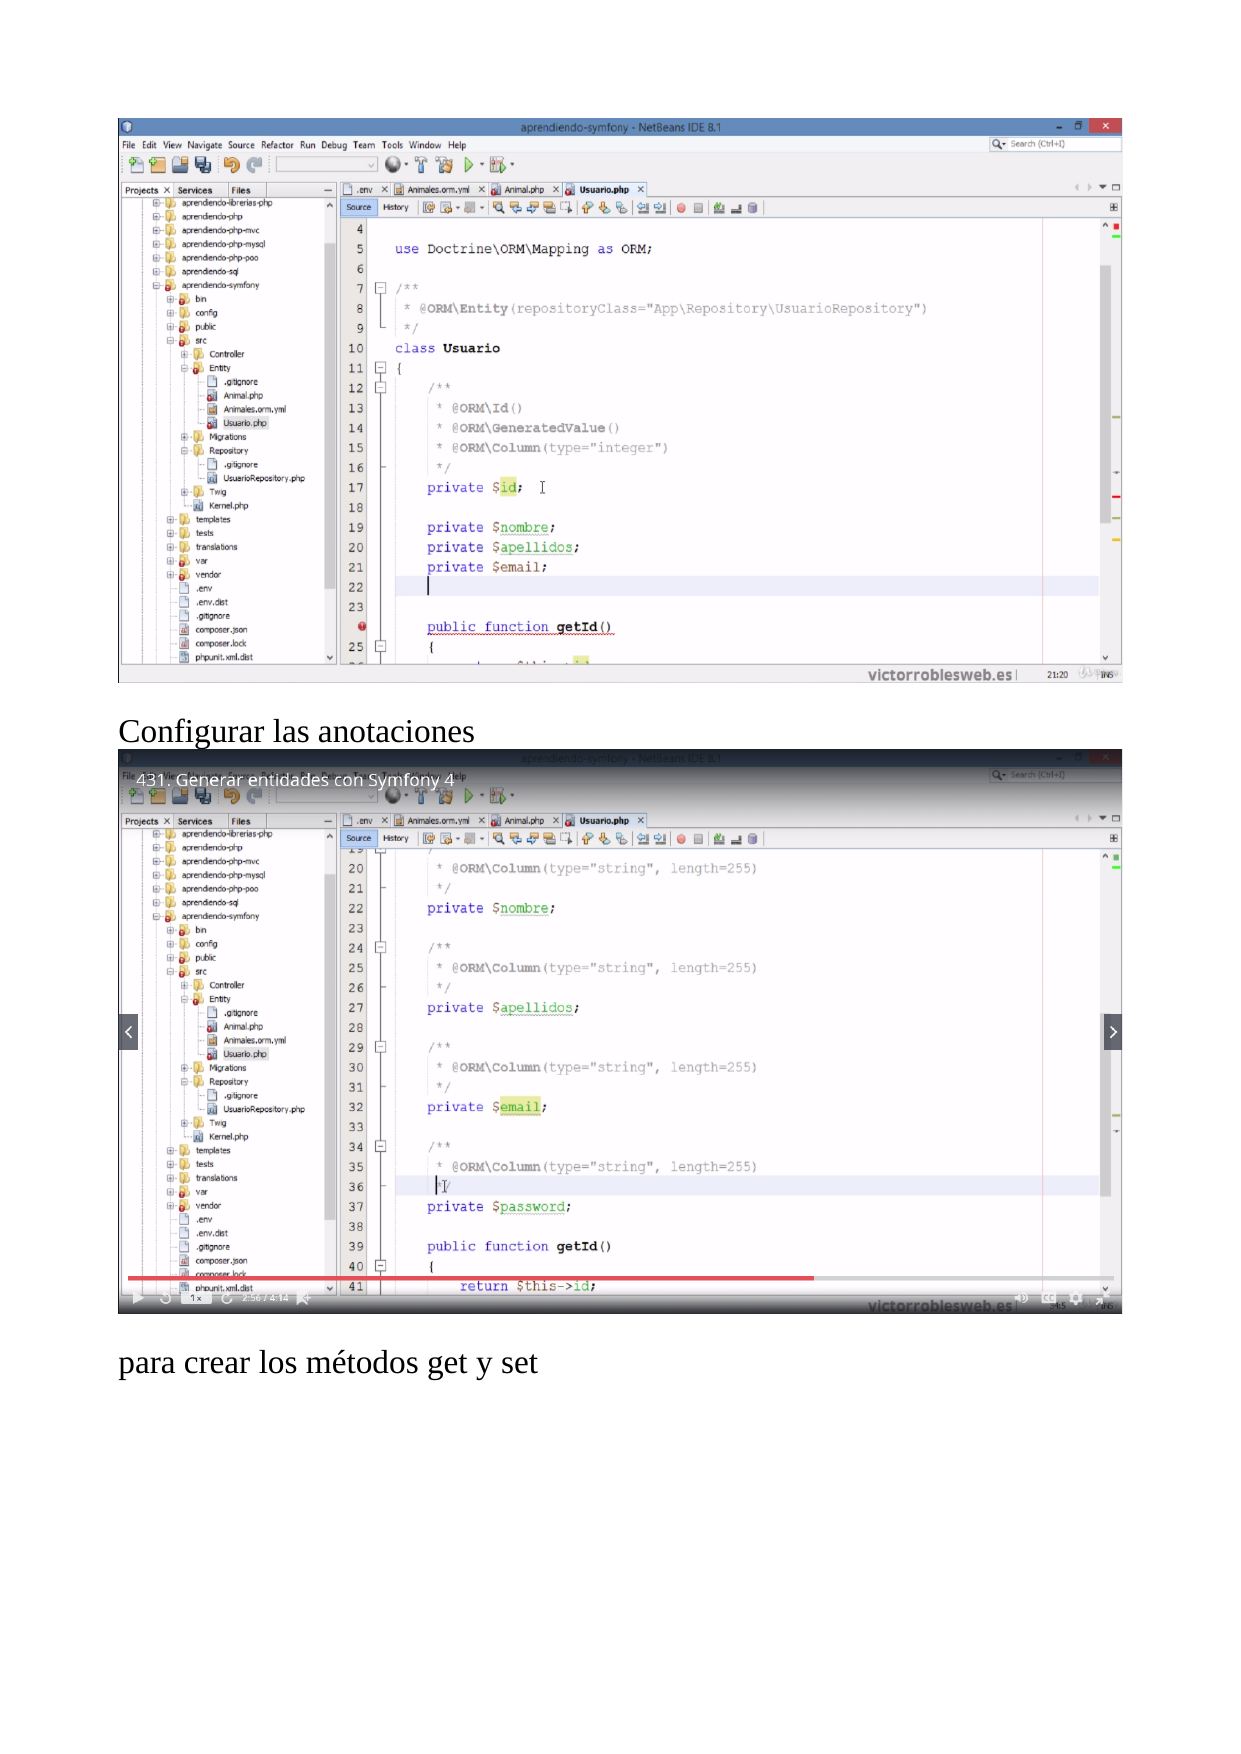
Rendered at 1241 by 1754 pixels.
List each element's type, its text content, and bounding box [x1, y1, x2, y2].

text para crear los métodos get y set [118, 1343, 1122, 1381]
text Configurar las anotaciones [118, 711, 1122, 749]
